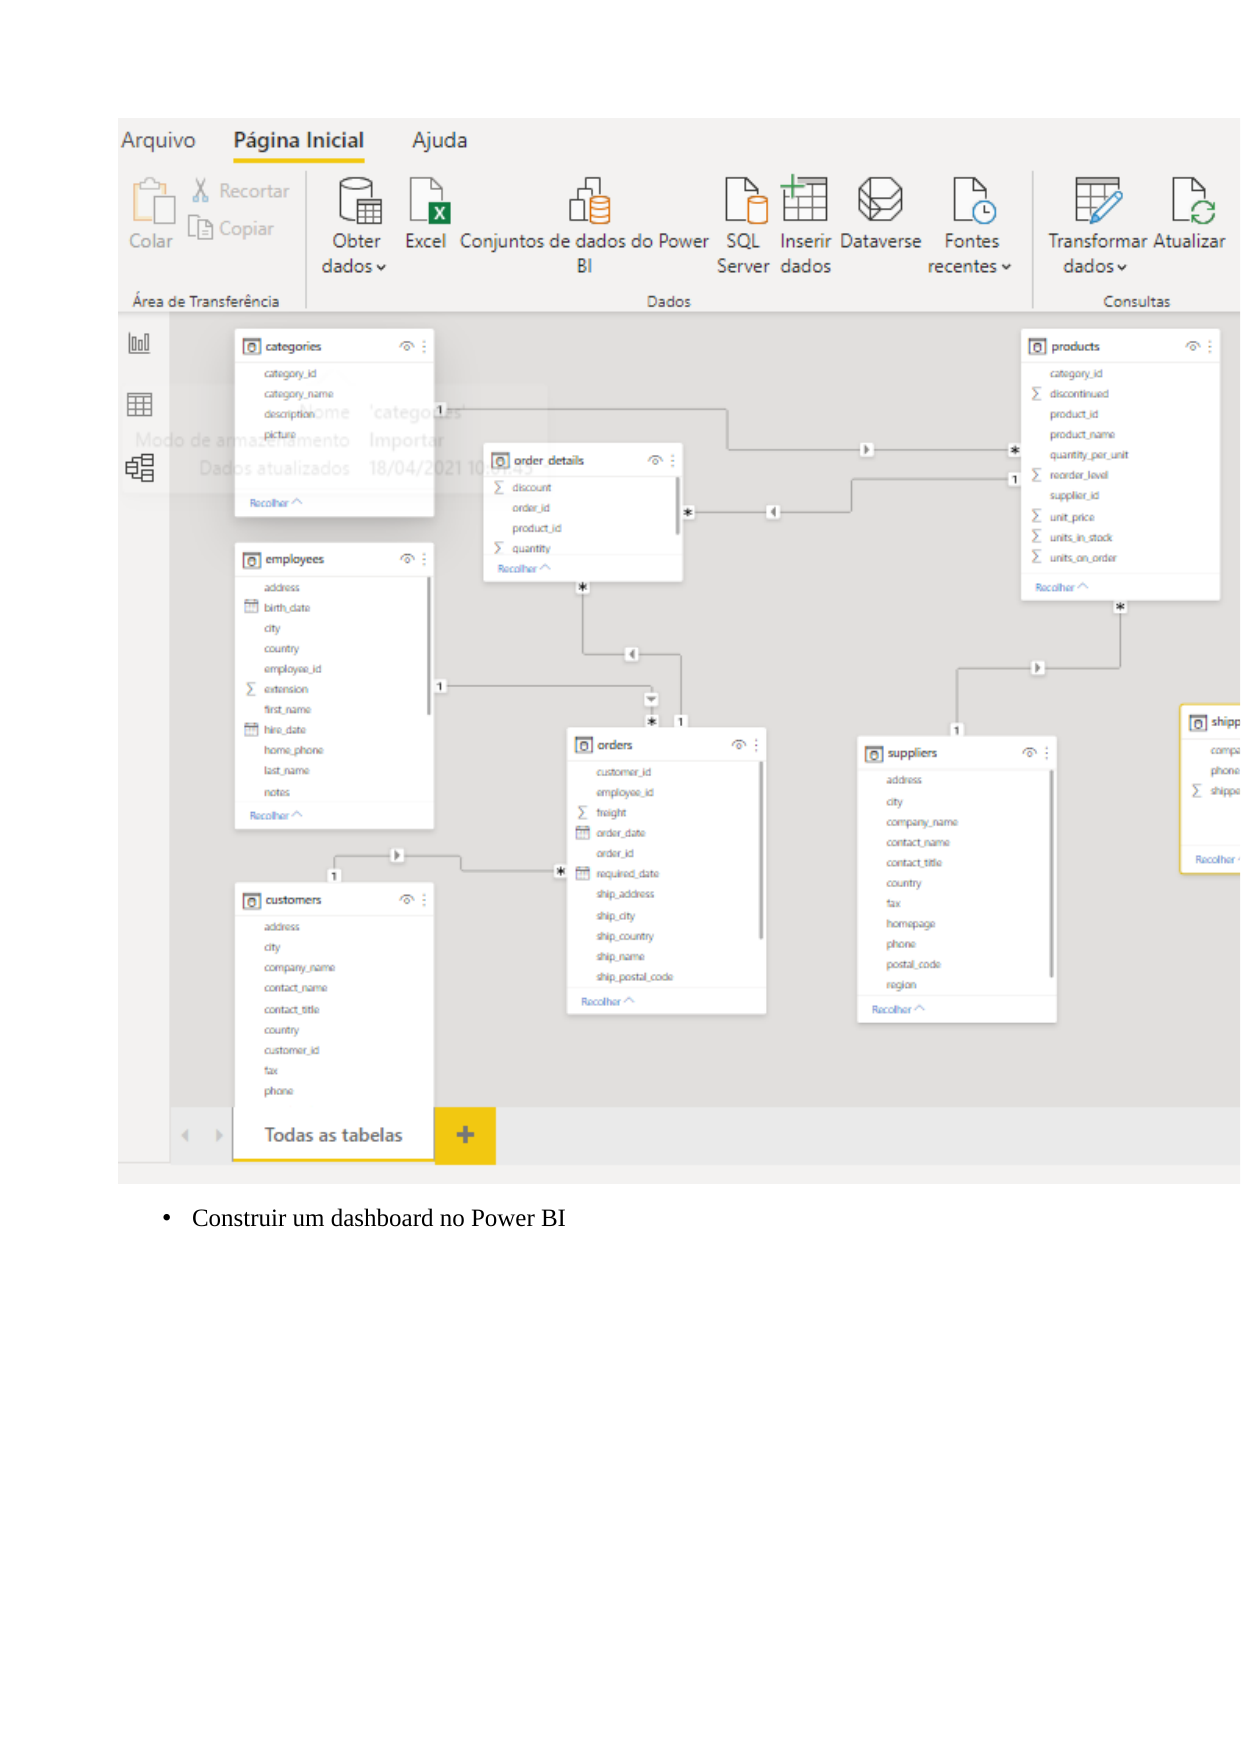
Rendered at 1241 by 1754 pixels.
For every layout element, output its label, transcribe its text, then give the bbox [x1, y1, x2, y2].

list Construir um dashboard no Power BI [162, 1203, 1122, 1231]
picture [118, 118, 1241, 1184]
